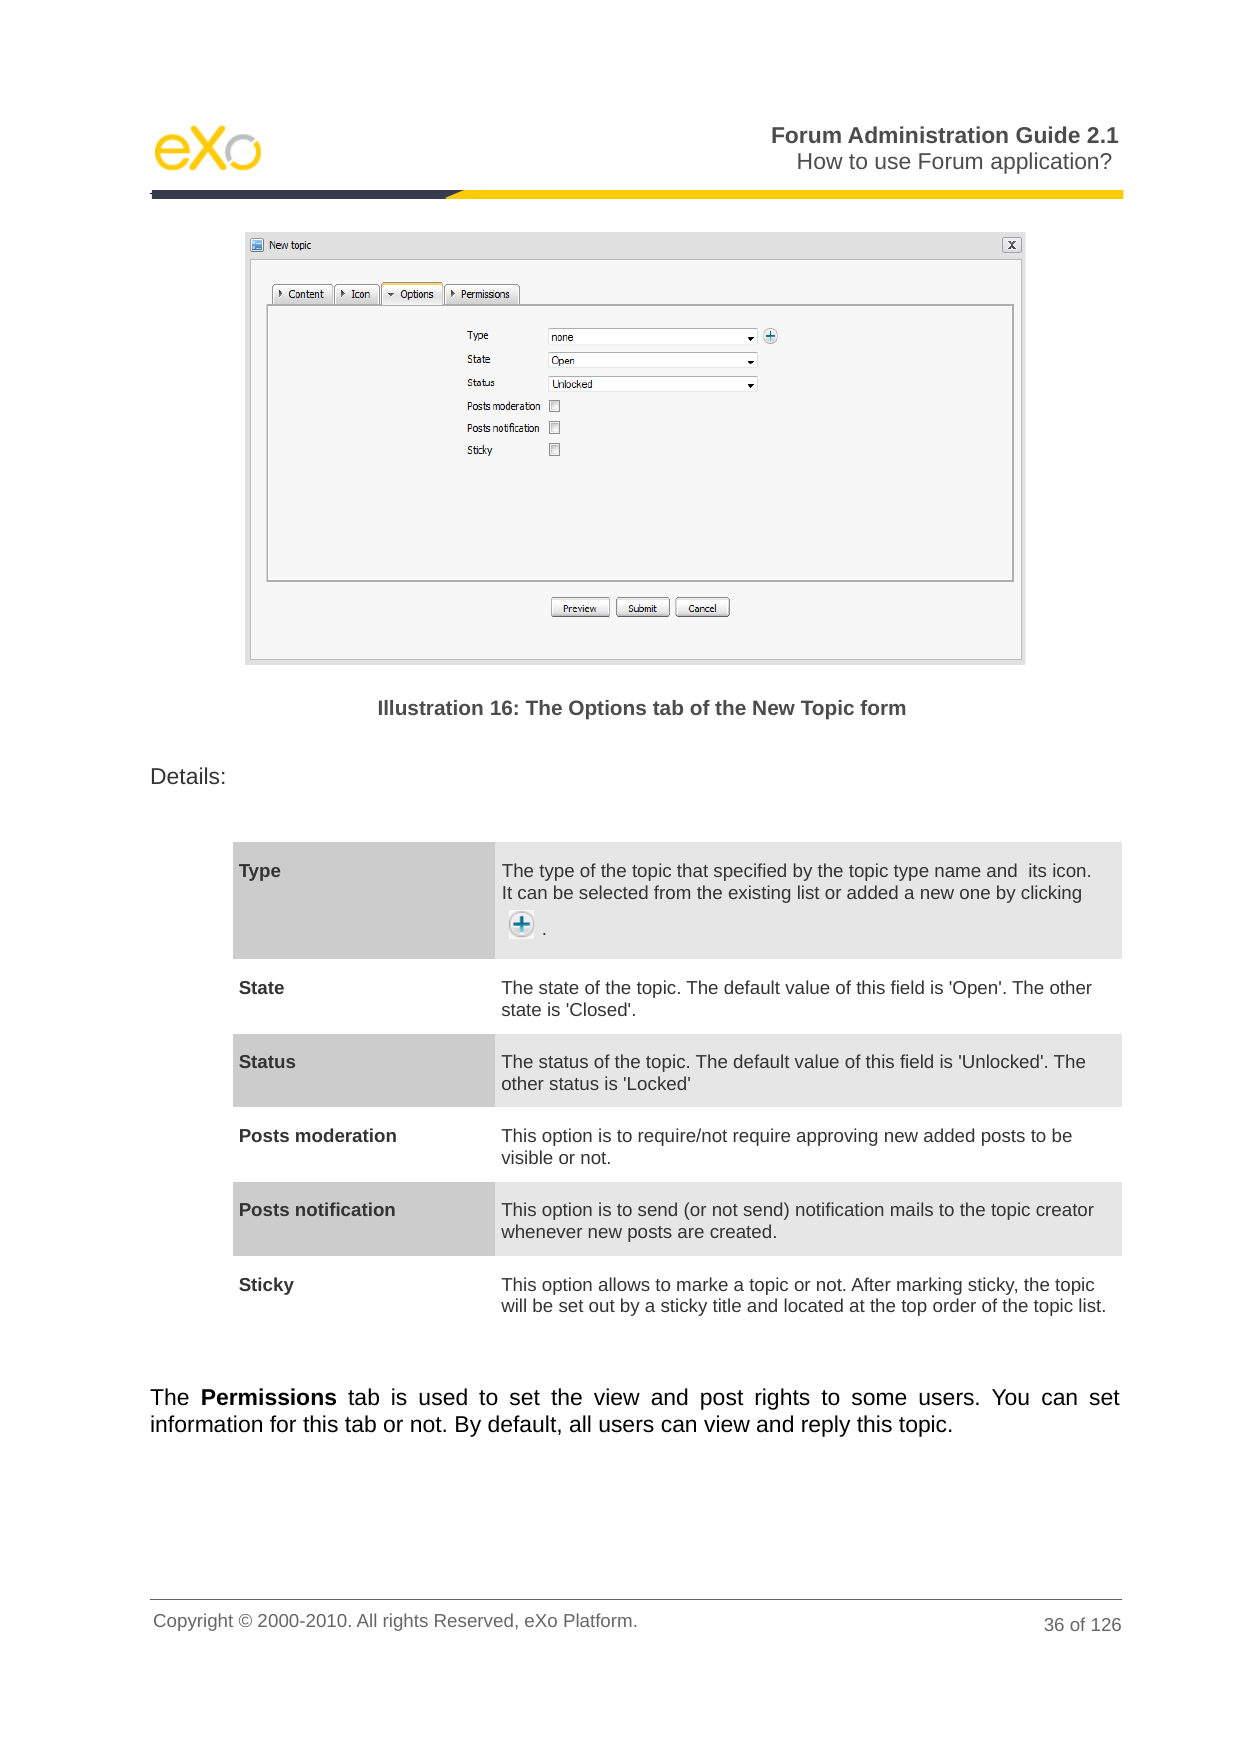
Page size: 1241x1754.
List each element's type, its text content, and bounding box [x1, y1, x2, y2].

table_cell Sticky [233, 1256, 495, 1330]
table_cell Posts notification [233, 1182, 495, 1256]
picture [151, 190, 1124, 199]
table_header Type [233, 842, 495, 959]
text Illustration 17: The Options tab of the New Topic form [192, 286, 1091, 720]
table_cell Posts moderation [233, 1108, 495, 1182]
table_header The type of the topic that specified by the topic type name and its icon. It can be selected from the existing list or added a new one by clicking . [495, 842, 1122, 959]
text Details: [150, 763, 1122, 789]
text The Permissions tab is used to set the view and post rights to some users. You can set information for this tab or not. By default, all users can view and reply this topic. [150, 1384, 1122, 1437]
table_cell The status of the topic. The default value of this field is 'Unlocked'. The other status is 'Locked' [495, 1034, 1122, 1107]
picture [509, 910, 534, 939]
table_cell The state of the topic. The default value of this field is 'Open'. The other state is 'Closed'. [495, 959, 1122, 1033]
picture [245, 232, 1026, 665]
table_cell This option is to require/not require approving new added posts to be visible or not. [495, 1108, 1122, 1182]
table_cell This option allows to marke a topic or not. After marking sticky, the topic will be set out by a sticky title and located at the top order of the topic list. [495, 1256, 1122, 1330]
table_cell This option is to send (or not send) notification mails to the topic creator whenever new posts are created. [495, 1182, 1122, 1256]
picture [155, 125, 262, 171]
table_cell Status [233, 1034, 495, 1107]
table_cell State [233, 959, 495, 1033]
